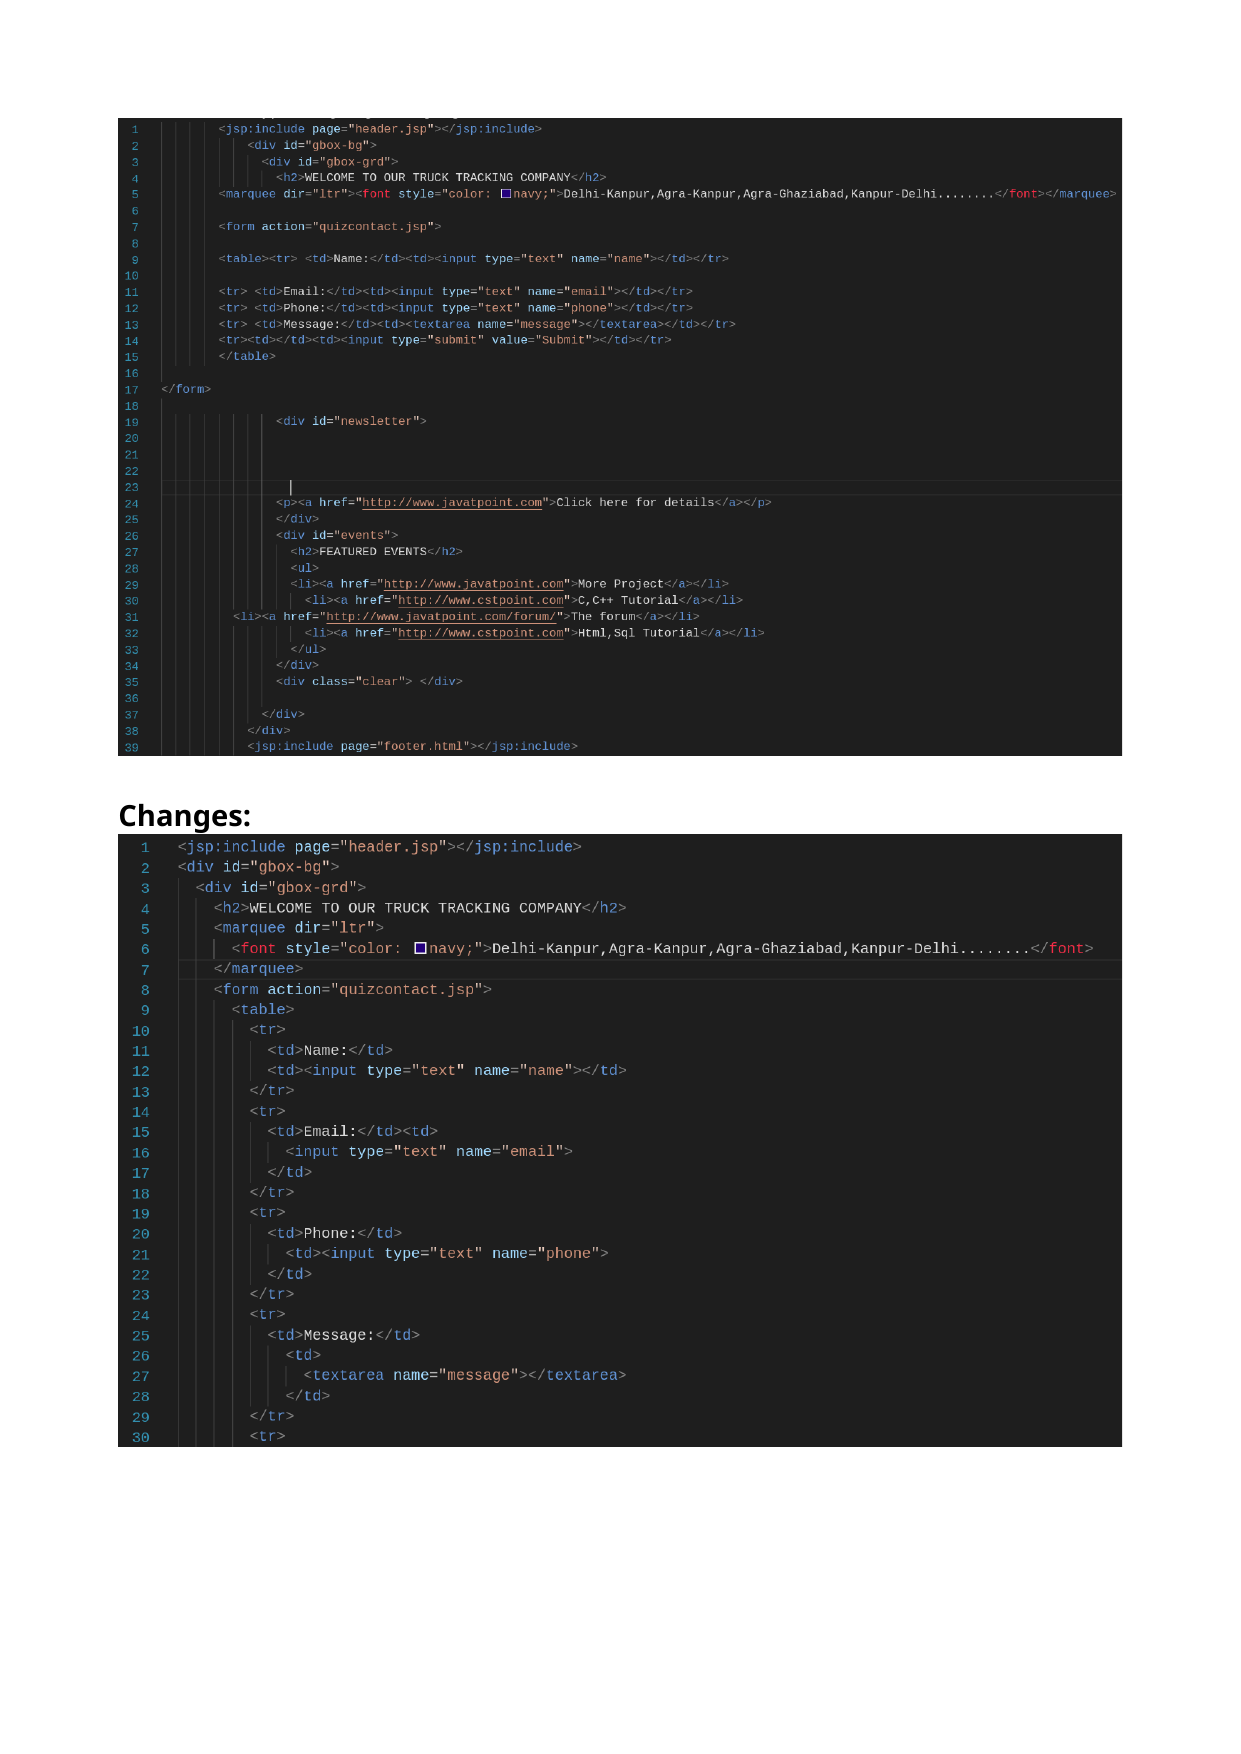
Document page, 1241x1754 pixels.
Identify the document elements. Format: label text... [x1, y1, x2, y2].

text Changes: [118, 795, 1122, 834]
picture [118, 834, 1123, 1447]
picture [118, 118, 1123, 756]
